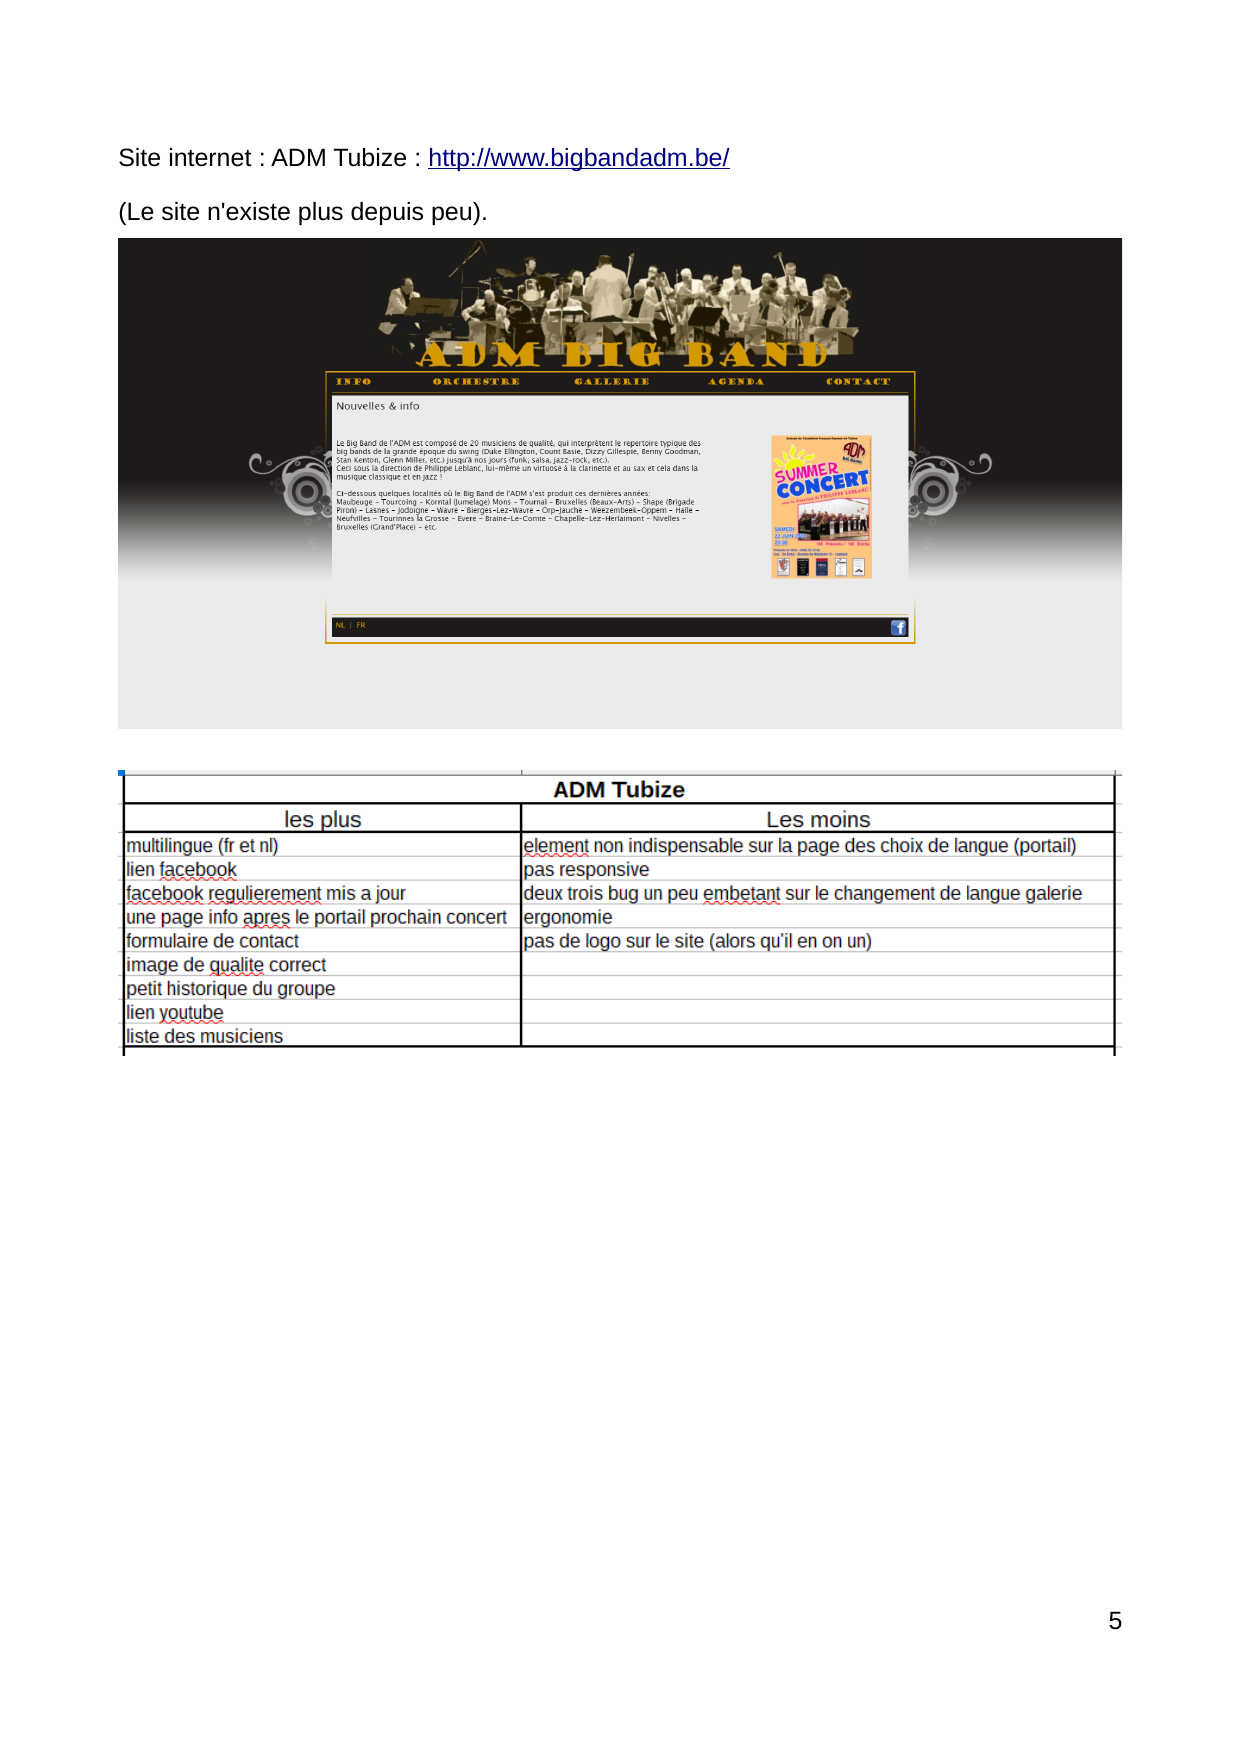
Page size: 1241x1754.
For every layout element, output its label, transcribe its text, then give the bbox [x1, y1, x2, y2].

subtitle Site internet : ADM Tubize : http://www.bigbandadm.be/ [118, 143, 1122, 172]
subtitle (Le site n'existe plus depuis peu). [118, 197, 1122, 226]
picture [118, 770, 1123, 1056]
picture [118, 238, 1123, 729]
